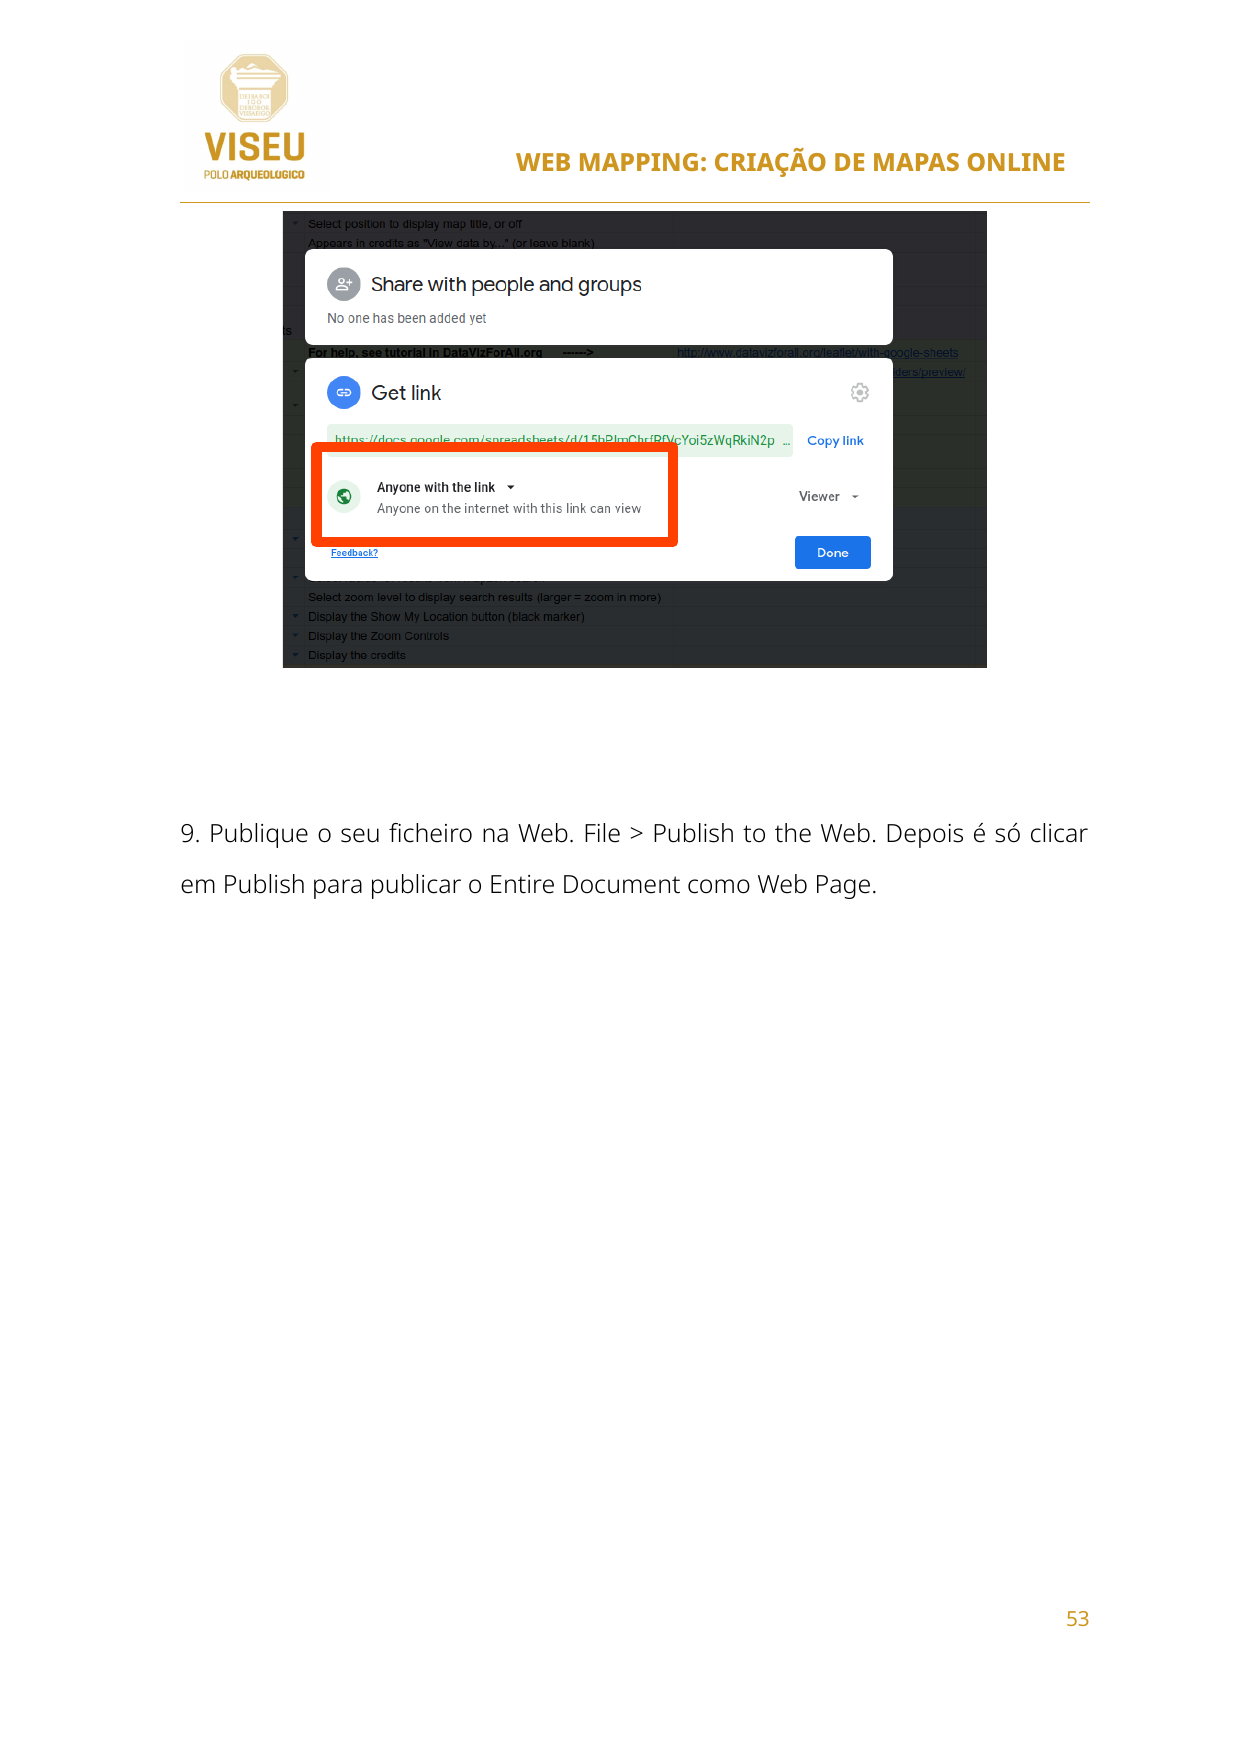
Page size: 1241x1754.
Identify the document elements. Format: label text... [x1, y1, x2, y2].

text 9. Publique o seu ficheiro na Web. File > Publish to the Web. Depois é só clicar em Publish para publicar o Entire Document como Web Page. [180, 816, 1090, 901]
picture [282, 211, 987, 668]
